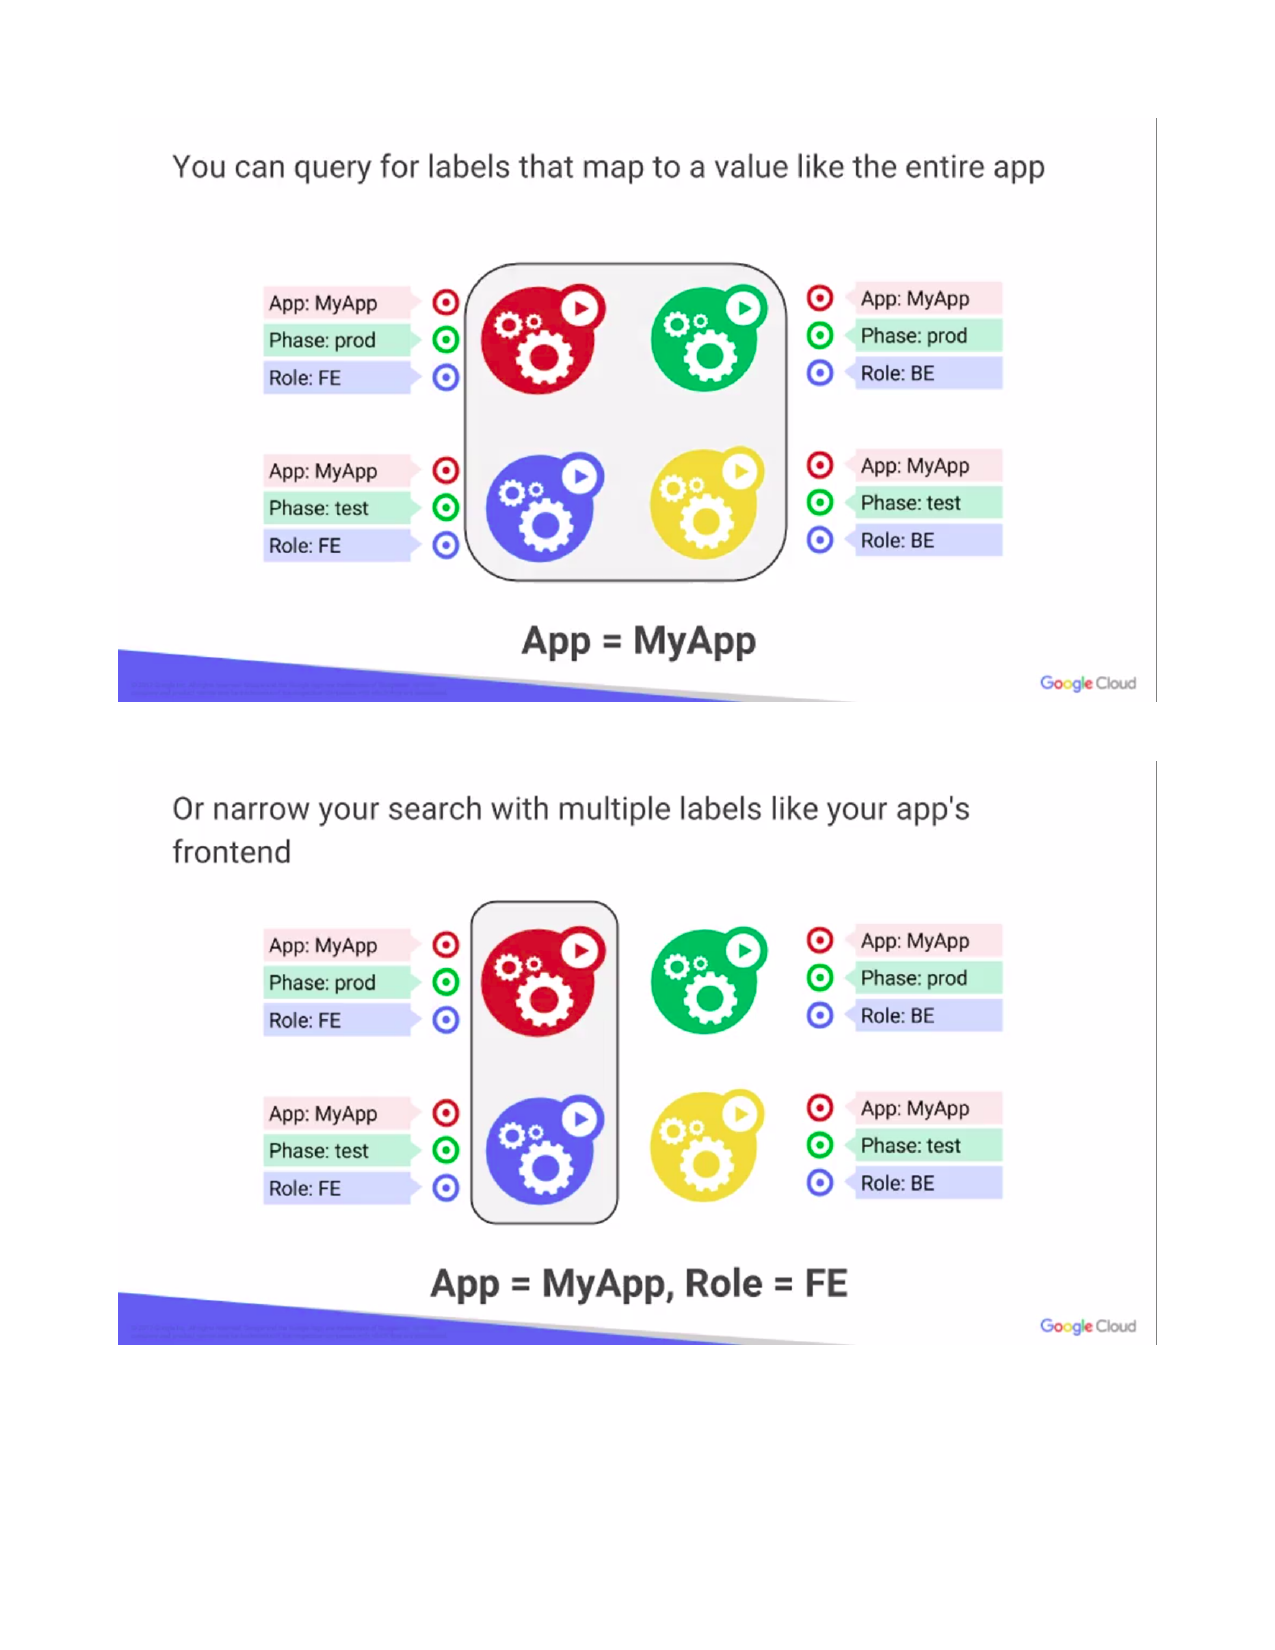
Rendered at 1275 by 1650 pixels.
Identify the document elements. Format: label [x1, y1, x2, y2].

picture [118, 118, 1157, 702]
picture [118, 761, 1157, 1345]
